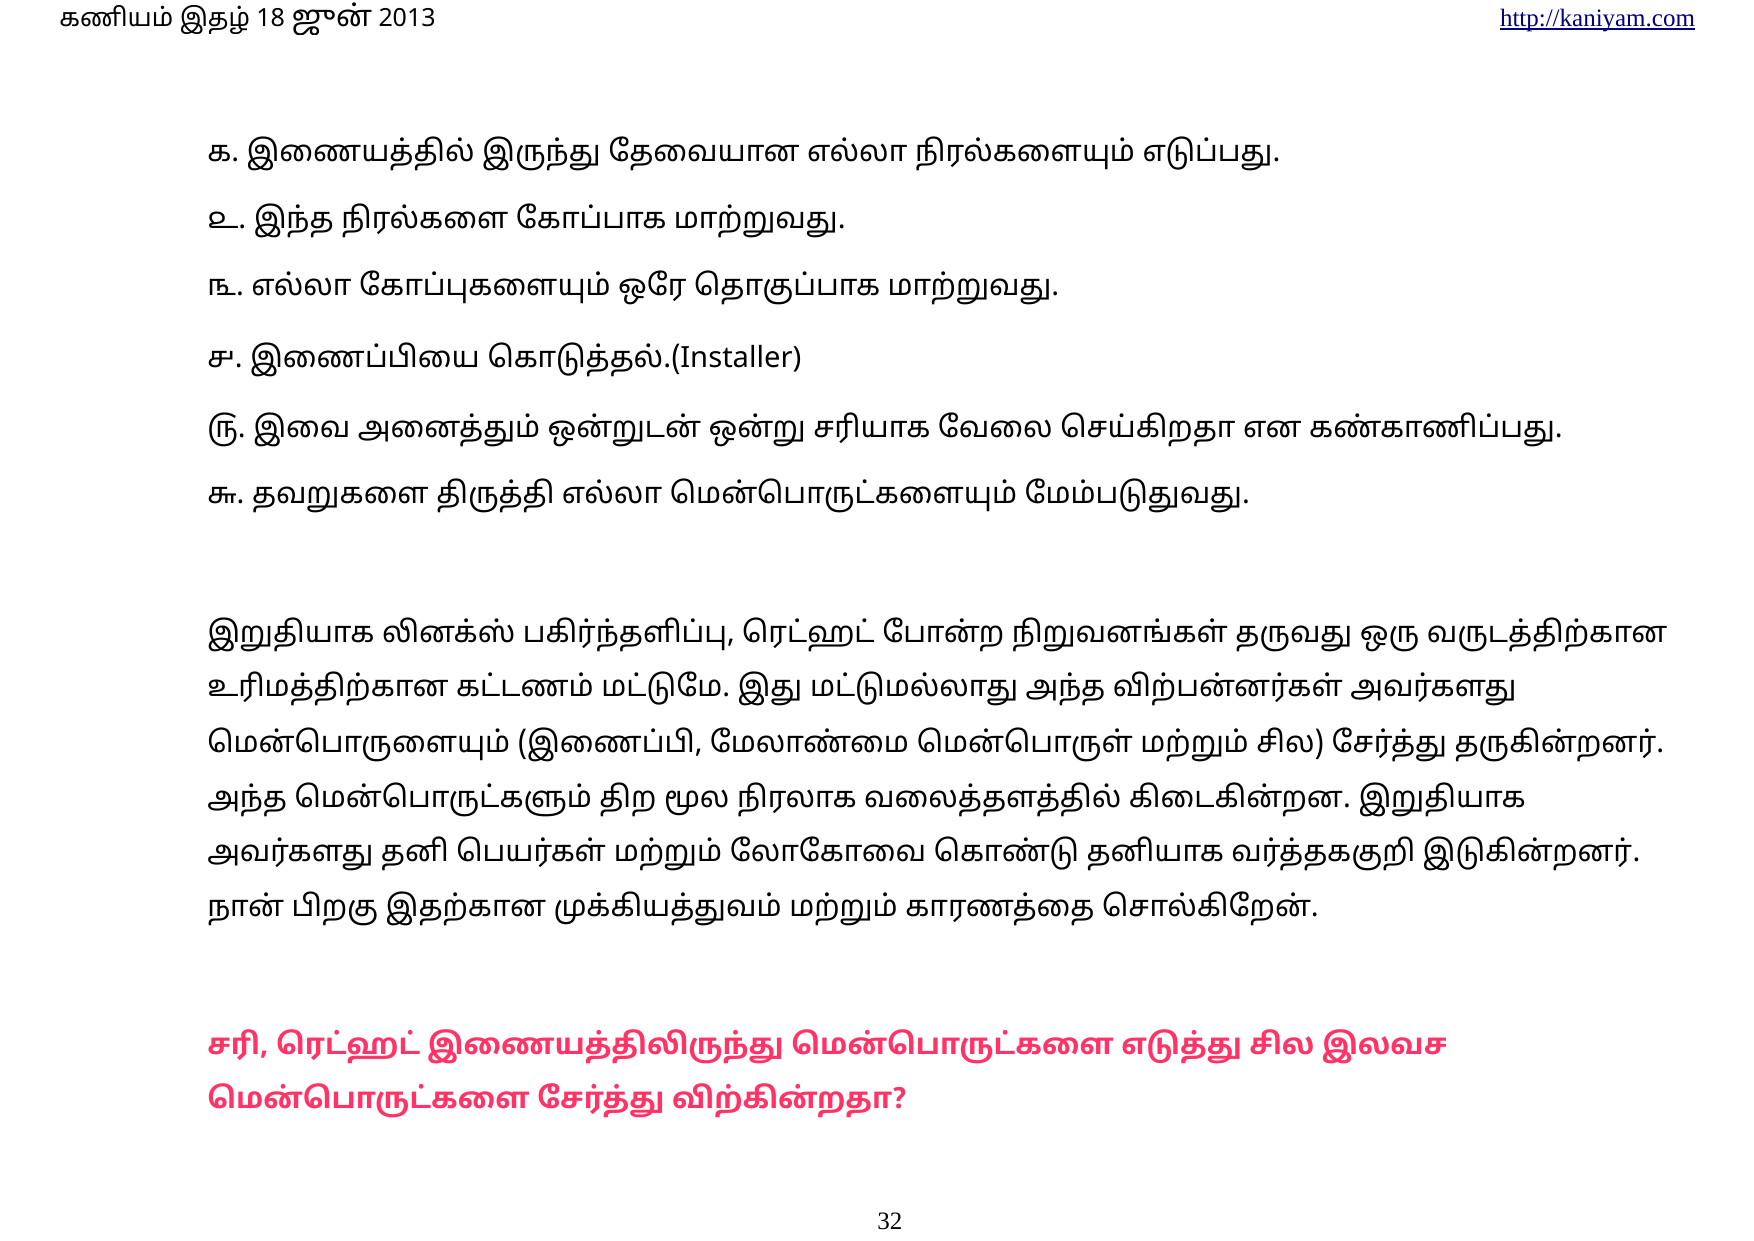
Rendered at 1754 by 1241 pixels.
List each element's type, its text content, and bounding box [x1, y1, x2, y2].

text சரி, ரெட்ஹட் இணையத்திலிருந்து மென்பொருட்களை எடுத்து சில இலவச மென்பொருட்களை சேர்த்து விற்கின்றதா? [207, 1029, 1695, 1119]
text ௧. இணையத்தில் இருந்து தேவையான எல்லா நிரல்களையும் எடுப்பது. [207, 136, 1695, 172]
text ௫. இவை அனைத்தும் ஒன்றுடன் ஒன்று சரியாக வேலை செய்கிறதா என கண்காணிப்பது. [207, 412, 1695, 448]
text ௪. இணைப்பியை கொடுத்தல்.(Installer) [207, 336, 1695, 378]
text ௬. தவறுகளை திருத்தி எல்லா மென்பொருட்களையும் மேம்படுதுவது. [207, 478, 1695, 514]
text ௩. எல்லா கோப்புகளையும் ஒரே தொகுப்பாக மாற்றுவது. [207, 269, 1695, 306]
text இறுதியாக லினக்ஸ் பகிர்ந்தளிப்பு, ரெட்ஹட் போன்ற நிறுவனங்கள் தருவது ஒரு வருடத்திற்கான உரிமத்திற்கான கட்டணம் மட்டுமே. இது மட்டுமல்லாது அந்த விற்பன்னர்கள் அவர்களது மென்பொருளையும் (இணைப்பி, மேலாண்மை மென்பொருள் மற்றும் சில) சேர்த்து தருகின்றனர். அந்த மென்பொருட்களும் திற மூல நிரலாக வலைத்தளத்தில் கிடைகின்றன. இறுதியாக அவர்களது தனி பெயர்கள் மற்றும் லோகோவை கொண்டு தனியாக வர்த்தககுறி இடுகின்றனர். நான் பிறகு இதற்கான முக்கியத்துவம் மற்றும் காரணத்தை சொல்கிறேன். [207, 617, 1695, 927]
text ௨. இந்த நிரல்களை கோப்பாக மாற்றுவது. [207, 203, 1695, 239]
